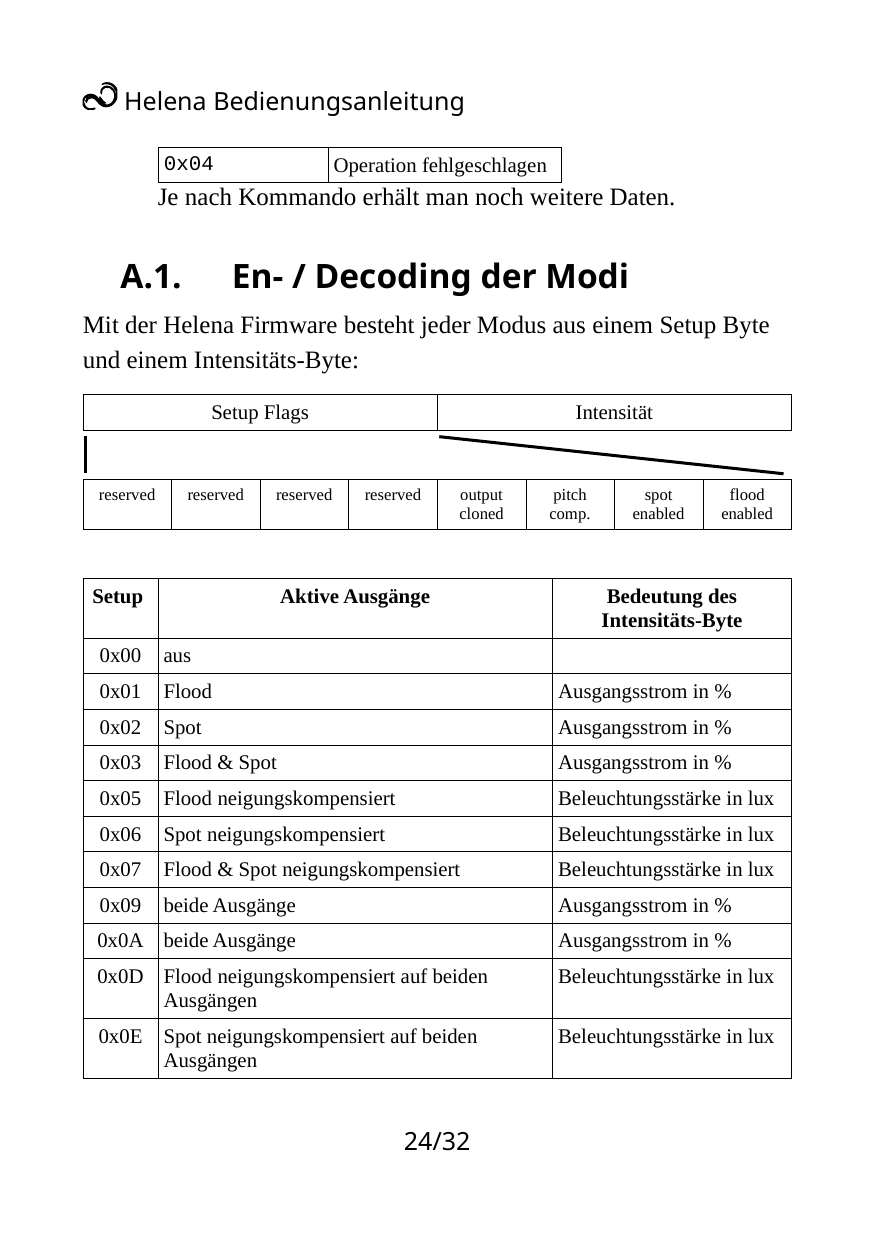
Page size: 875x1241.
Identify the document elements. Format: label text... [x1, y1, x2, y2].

table_header Setup [84, 579, 158, 638]
table_cell Beleuchtungsstärke in lux [553, 852, 791, 887]
table_header reserved [349, 480, 437, 529]
table_cell Flood neigungskompensiert auf beiden Ausgängen [159, 959, 552, 1018]
table_cell 0x09 [84, 888, 158, 923]
table_cell Ausgangsstrom in % [553, 710, 791, 744]
table_cell Ausgangsstrom in % [553, 746, 791, 780]
table_cell aus [159, 639, 552, 673]
table_cell 0x05 [84, 781, 158, 816]
table_header output cloned [438, 480, 526, 529]
table_cell 0x0E [84, 1019, 158, 1078]
table_cell Ausgangsstrom in % [553, 924, 791, 958]
table_cell Beleuchtungsstärke in lux [553, 959, 791, 1018]
table_header pitch comp. [527, 480, 614, 529]
table_header Setup Flags [84, 395, 437, 430]
table_cell 0x0A [84, 924, 158, 958]
table_cell 0x06 [84, 817, 158, 851]
table_cell 0x0D [84, 959, 158, 1018]
table_cell [553, 639, 791, 673]
table_cell Beleuchtungsstärke in lux [553, 1019, 791, 1078]
table_header Bedeutung des Intensitäts-Byte [553, 579, 791, 638]
text Mit der Helena Firmware besteht jeder Modus aus einem Setup Byte und einem Intensitäts-Byte: [83, 311, 791, 374]
table_cell Ausgangsstrom in % [553, 674, 791, 709]
table_header reserved [84, 480, 171, 529]
table_cell 0x03 [84, 746, 158, 780]
table_cell 0x07 [84, 852, 158, 887]
table_cell Spot neigungskompensiert auf beiden Ausgängen [159, 1019, 552, 1078]
table_cell 0x00 [84, 639, 158, 673]
table_cell Flood & Spot neigungskompensiert [159, 852, 552, 887]
table_cell beide Ausgänge [159, 924, 552, 958]
table_cell Ausgangsstrom in % [553, 888, 791, 923]
table_cell Flood neigungskompensiert [159, 781, 552, 816]
table_header spot enabled [615, 480, 703, 529]
table_header reserved [261, 480, 348, 529]
table_header Aktive Ausgänge [159, 579, 552, 638]
table_cell Spot [159, 710, 552, 744]
table_cell beide Ausgänge [159, 888, 552, 923]
table_cell Operation fehlgeschlagen [329, 148, 561, 182]
table_cell Flood & Spot [159, 746, 552, 780]
list Je nach Kommando erhält man noch weitere Daten. [83, 182, 791, 211]
subtitle En- / Decoding der Modi [120, 252, 791, 298]
table_header flood enabled [704, 480, 791, 529]
table_cell 0x04 [159, 148, 328, 182]
table_cell Beleuchtungsstärke in lux [553, 817, 791, 851]
table_cell Spot neigungskompensiert [159, 817, 552, 851]
table_cell Beleuchtungsstärke in lux [553, 781, 791, 816]
table_header Intensität [438, 395, 791, 430]
table_header reserved [172, 480, 260, 529]
table_cell Flood [159, 674, 552, 709]
table_cell 0x02 [84, 710, 158, 744]
table_cell 0x01 [84, 674, 158, 709]
